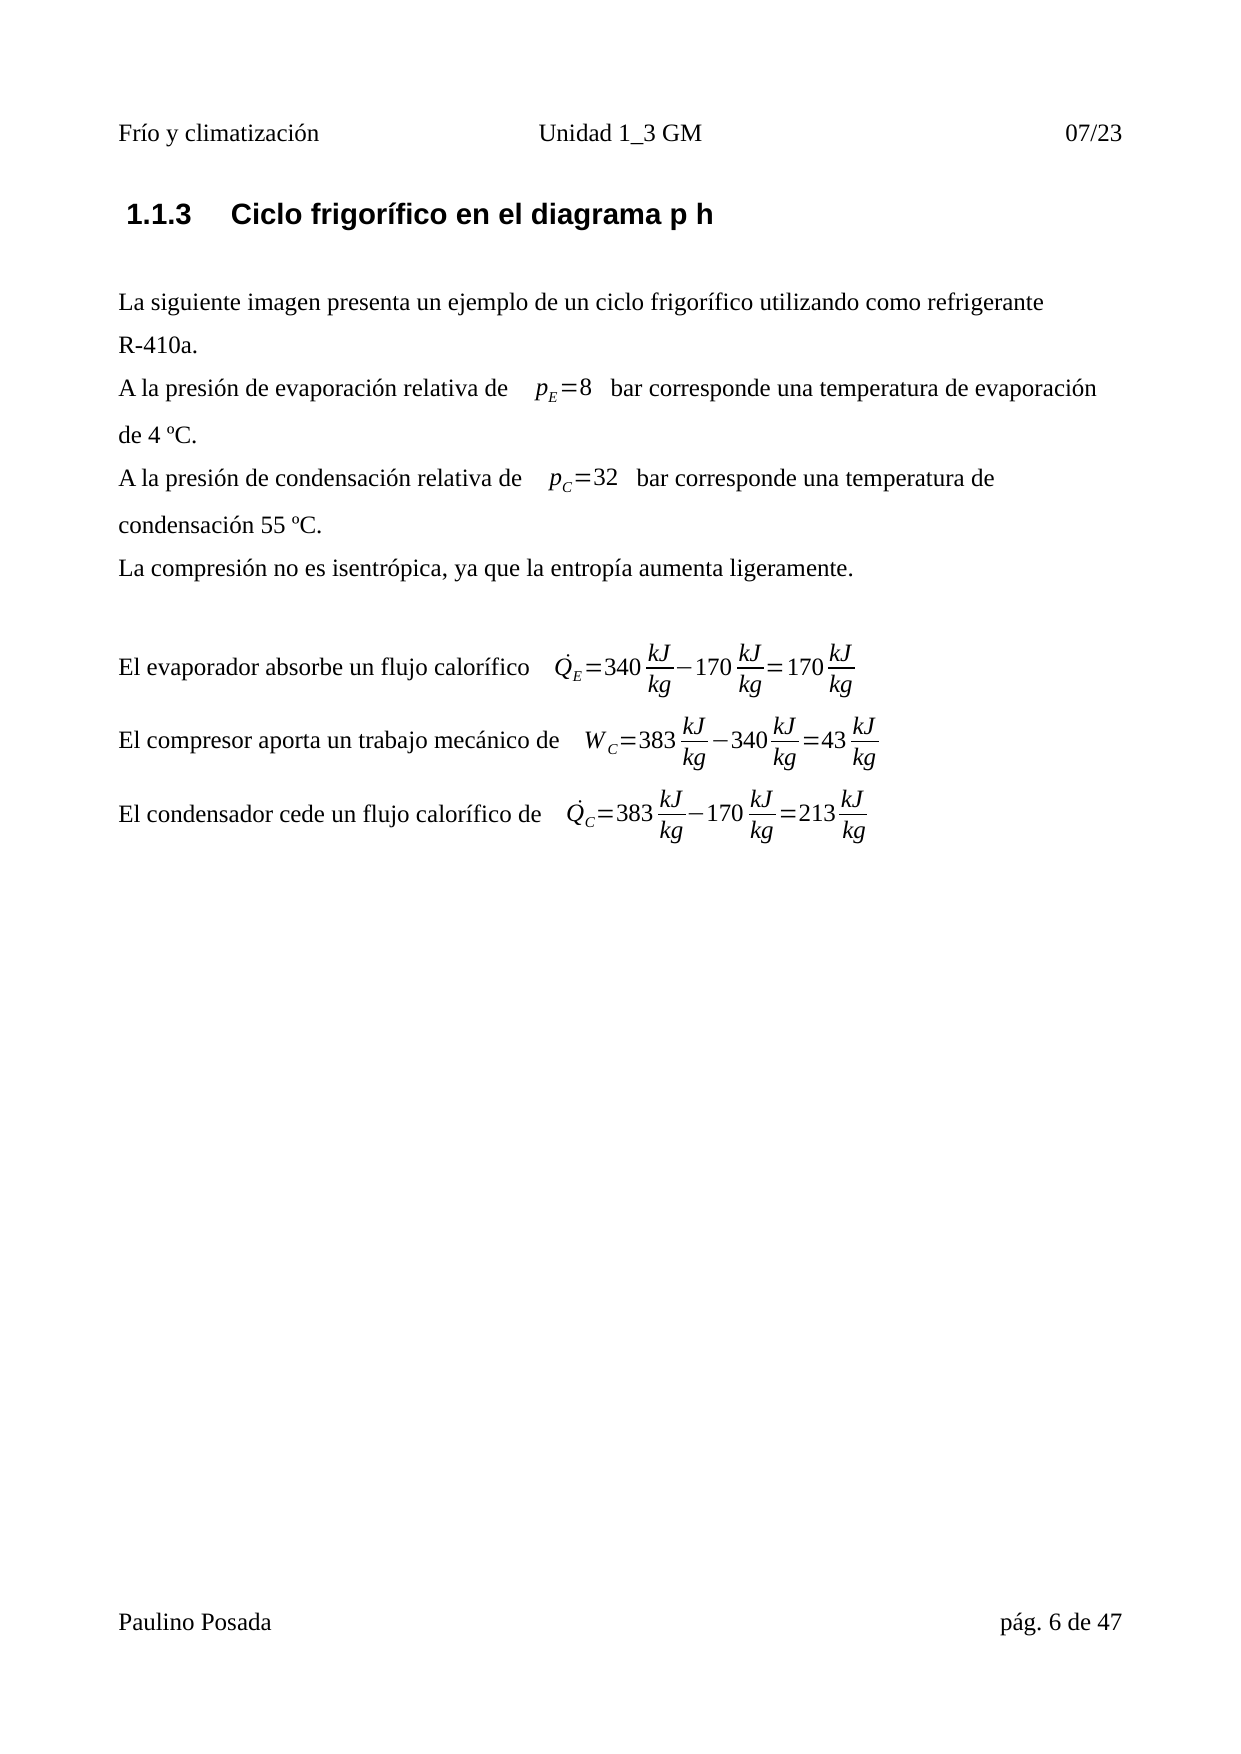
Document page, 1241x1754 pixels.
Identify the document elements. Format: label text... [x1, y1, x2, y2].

text A la presión de condensación relativa de bar corresponde una temperatura de condensación 55 ºC. [118, 463, 1122, 538]
text La siguiente imagen presenta un ejemplo de un ciclo frigorífico utilizando como refrigerante [118, 287, 1122, 315]
text El evaporador absorbe un flujo calorífico [118, 639, 1122, 698]
text R-410a. [118, 330, 1122, 358]
text A la presión de evaporación relativa de bar corresponde una temperatura de evaporación de 4 ºC. [118, 373, 1122, 448]
text La compresión no es isentrópica, ya que la entropía aumenta ligeramente. [118, 553, 1122, 582]
subtitle Ciclo frigorífico en el diagrama p h [118, 197, 1122, 231]
text El condensador cede un flujo calorífico de [118, 786, 1122, 845]
text El compresor aporta un trabajo mecánico de [118, 712, 1122, 771]
